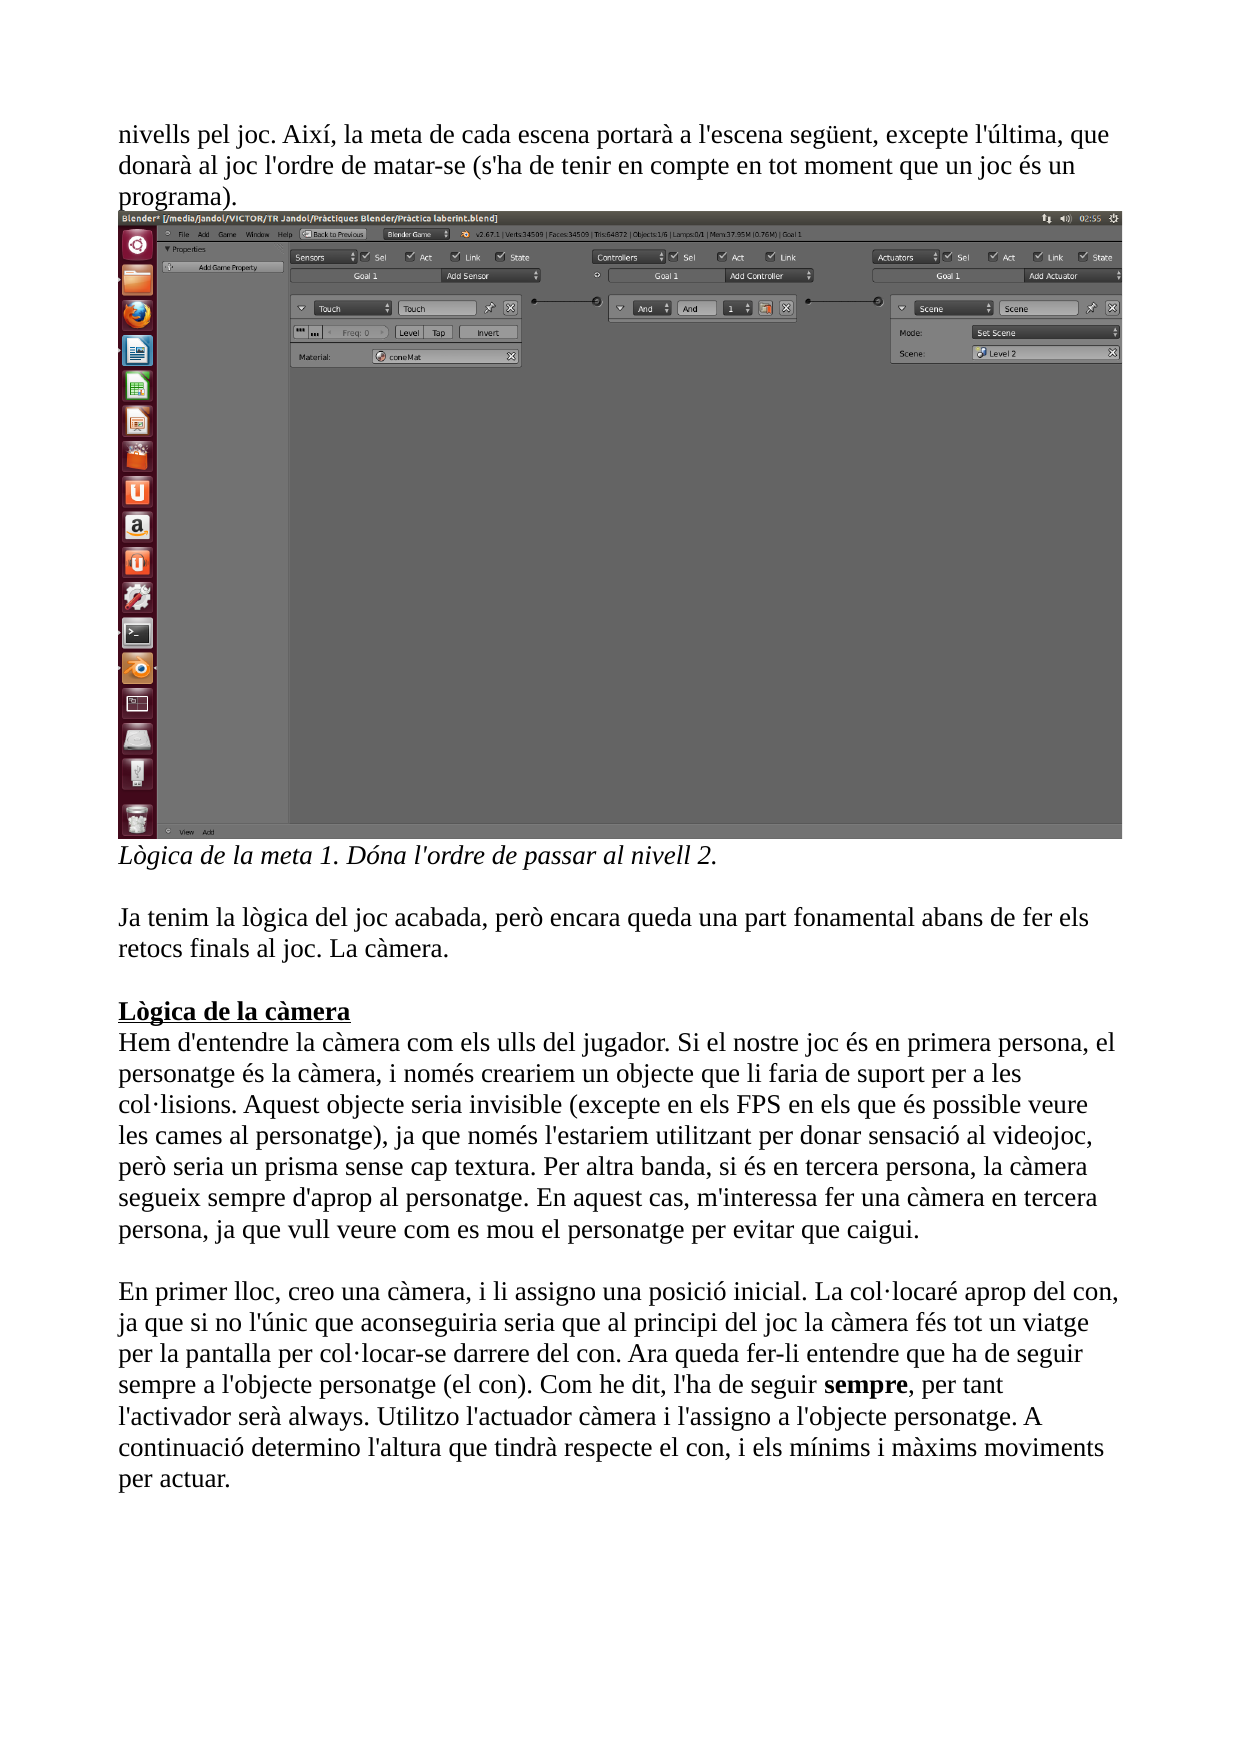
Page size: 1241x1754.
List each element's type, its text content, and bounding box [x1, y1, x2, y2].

text Lògica de la meta 1. Dóna l'ordre de passar al nivell 2. [118, 839, 1122, 870]
picture [118, 211, 1123, 839]
text Hem d'entendre la càmera com els ulls del jugador. Si el nostre joc és en primera persona, el personatge és la càmera, i només creariem un objecte que li faria de suport per a les col·lisions. Aquest objecte seria invisible (excepte en els FPS en els que és possible veure les cames al personatge), ja que només l'estariem utilitzant per donar sensació al videojoc, però seria un prisma sense cap textura. Per altra banda, si és en tercera persona, la càmera segueix sempre d'aprop al personatge. En aquest cas, m'interessa fer una càmera en tercera persona, ja que vull veure com es mou el personatge per evitar que caigui. [118, 1026, 1122, 1244]
text Ja tenim la lògica del joc acabada, però encara queda una part fonamental abans de fer els retocs finals al joc. La càmera. [118, 901, 1122, 963]
text nivells pel joc. Així, la meta de cada escena portarà a l'escena següent, excepte l'última, que donarà al joc l'ordre de matar-se (s'ha de tenir en compte en tot moment que un joc és un programa). [118, 118, 1122, 211]
text En primer lloc, creo una càmera, i li assigno una posició inicial. La col·locaré aprop del con, ja que si no l'únic que aconseguiria seria que al principi del joc la càmera fés tot un viatge per la pantalla per col·locar-se darrere del con. Ara queda fer-li entendre que ha de seguir sempre a l'objecte personatge (el con). Com he dit, l'ha de seguir sempre, per tant l'activador serà always. Utilitzo l'actuador càmera i l'assigno a l'objecte personatge. A continuació determino l'altura que tindrà respecte el con, i els mínims i màxims moviments per actuar. [118, 1275, 1122, 1493]
text Lògica de la càmera [118, 995, 1122, 1026]
